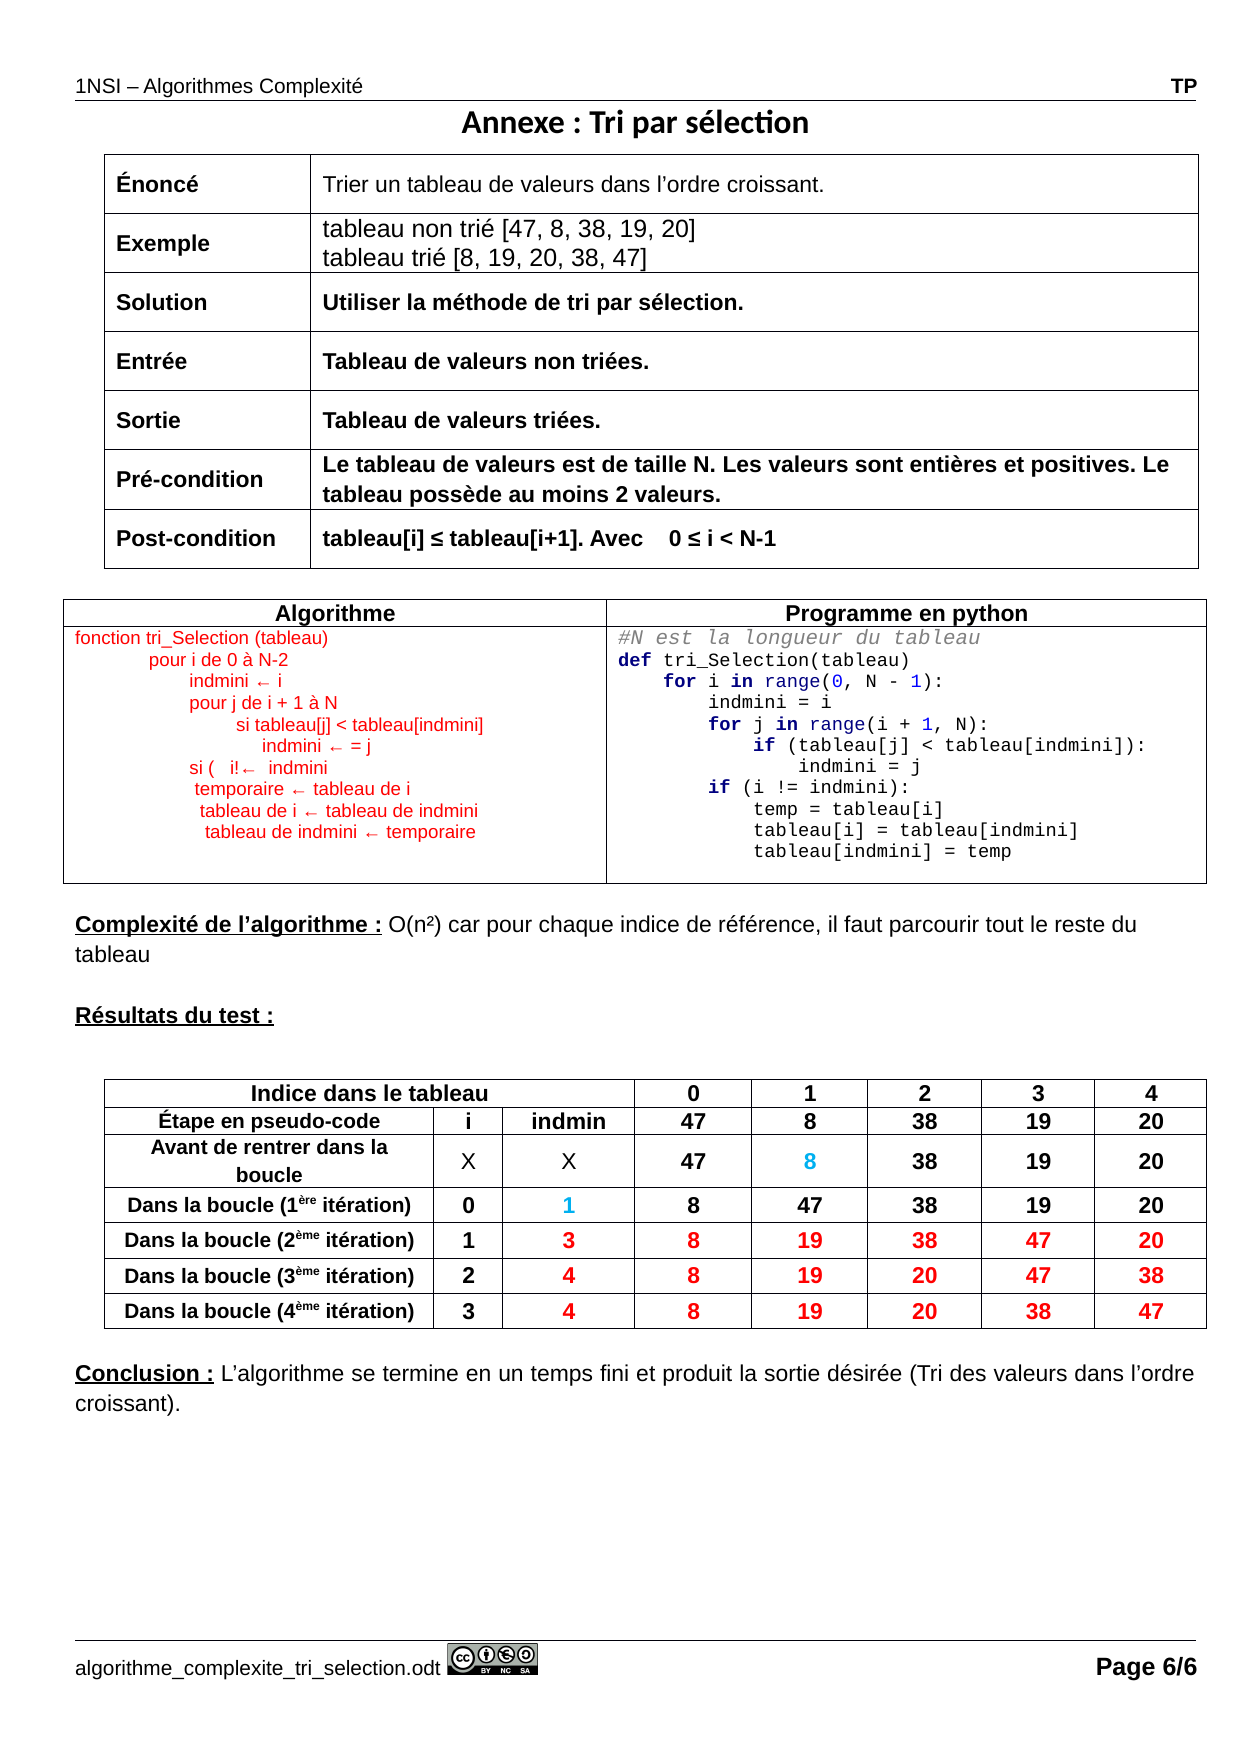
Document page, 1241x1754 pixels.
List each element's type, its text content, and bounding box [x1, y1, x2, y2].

table_cell 19 [982, 1108, 1094, 1134]
table_cell 20 [868, 1259, 981, 1293]
table_cell 20 [1095, 1188, 1206, 1222]
table_cell Dans la boucle (3ème itération) [105, 1259, 433, 1293]
table_header 3 [982, 1080, 1094, 1107]
table_cell 20 [1095, 1108, 1206, 1134]
table_header 2 [868, 1080, 981, 1107]
table_cell 8 [752, 1108, 867, 1134]
table_cell 3 [434, 1294, 502, 1328]
table_cell Dans la boucle (1ère itération) [105, 1188, 433, 1222]
table_header 4 [1095, 1080, 1206, 1107]
table_cell 4 [503, 1294, 634, 1328]
table_cell 2 [434, 1259, 502, 1293]
table_cell 20 [1095, 1135, 1206, 1187]
table_cell 20 [868, 1294, 981, 1328]
table_cell 38 [982, 1294, 1094, 1328]
table_cell 47 [635, 1108, 751, 1134]
table_cell 19 [752, 1294, 867, 1328]
table_cell 8 [752, 1135, 867, 1187]
table_cell Entrée [105, 332, 310, 390]
table_cell #N est la longueur du tableau def tri_Selection(tableau) for i in range(0, N - 1): indmini = i for j in range(i + 1, N): if (tableau[j] < tableau[indmini]): indmini = j if (i != indmini): temp = tableau[i] tableau[i] = tableau[indmini] tableau[indmini] = temp [607, 627, 1206, 882]
table_cell 0 [434, 1188, 502, 1222]
text Complexité de l’algorithme : O(n²) car pour chaque indice de référence, il faut parcourir tout le reste du tableau [75, 911, 1196, 968]
table_cell fonction tri_Selection (tableau) pour i de 0 à N-2 indmini ← i pour j de i + 1 à N si tableau[j] < tableau[indmini] indmini ← = j si ( i!← indmini temporaire ← tableau de i tableau de i ← tableau de indmini tableau de indmini ← temporaire [64, 627, 606, 882]
table_cell 8 [635, 1294, 751, 1328]
table_cell 38 [868, 1135, 981, 1187]
table_cell Sortie [105, 391, 310, 449]
table_cell 3 [503, 1223, 634, 1257]
table_header Programme en python [607, 600, 1206, 626]
table_cell 47 [635, 1135, 751, 1187]
table_cell 20 [1095, 1223, 1206, 1257]
table_cell tableau non trié [47, 8, 38, 19, 20] tableau trié [8, 19, 20, 38, 47] [311, 214, 1198, 272]
table_cell 19 [982, 1135, 1094, 1187]
table_header Trier un tableau de valeurs dans l’ordre croissant. [311, 155, 1198, 213]
table_cell 38 [868, 1108, 981, 1134]
table_cell 38 [868, 1188, 981, 1222]
table_cell 8 [635, 1259, 751, 1293]
table_cell 1 [503, 1188, 634, 1222]
table_cell indmin [503, 1108, 634, 1134]
table_cell 38 [868, 1223, 981, 1257]
table_cell Tableau de valeurs non triées. [311, 332, 1198, 390]
table_header Algorithme [64, 600, 606, 626]
table_cell X [503, 1135, 634, 1187]
table_header Indice dans le tableau [105, 1080, 634, 1107]
table_cell Dans la boucle (4ème itération) [105, 1294, 433, 1328]
table_cell Dans la boucle (2ème itération) [105, 1223, 433, 1257]
table_header 0 [635, 1080, 751, 1107]
table_cell 4 [503, 1259, 634, 1293]
table_cell Tableau de valeurs triées. [311, 391, 1198, 449]
table_cell 47 [752, 1188, 867, 1222]
table_cell Utiliser la méthode de tri par sélection. [311, 273, 1198, 331]
table_cell 38 [1095, 1259, 1206, 1293]
table_header Énoncé [105, 155, 310, 213]
table_cell 19 [752, 1223, 867, 1257]
table_cell tableau[i] ≤ tableau[i+1]. Avec 0 ≤ i < N-1 [311, 510, 1198, 567]
table_cell 8 [635, 1223, 751, 1257]
table_cell 8 [635, 1188, 751, 1222]
table_cell X [434, 1135, 502, 1187]
table_cell Post-condition [105, 510, 310, 567]
list Annexe : Tri par sélection [75, 101, 1196, 142]
table_cell 47 [1095, 1294, 1206, 1328]
table_cell Avant de rentrer dans la boucle [105, 1135, 433, 1187]
table_cell 47 [982, 1259, 1094, 1293]
table_header 1 [752, 1080, 867, 1107]
text Conclusion : L’algorithme se termine en un temps fini et produit la sortie désirée (Tri des valeurs dans l’ordre croissant). [75, 1359, 1196, 1416]
table_cell Étape en pseudo-code [105, 1108, 433, 1134]
table_cell Pré-condition [105, 450, 310, 508]
table_cell Solution [105, 273, 310, 331]
table_cell 47 [982, 1223, 1094, 1257]
table_cell Le tableau de valeurs est de taille N. Les valeurs sont entières et positives. Le tableau possède au moins 2 valeurs. [311, 450, 1198, 508]
table_cell i [434, 1108, 502, 1134]
table_cell 19 [752, 1259, 867, 1293]
table_cell Exemple [105, 214, 310, 272]
table_cell 1 [434, 1223, 502, 1257]
table_cell 19 [982, 1188, 1094, 1222]
picture [447, 1643, 538, 1675]
text Résultats du test : [75, 1002, 1196, 1028]
